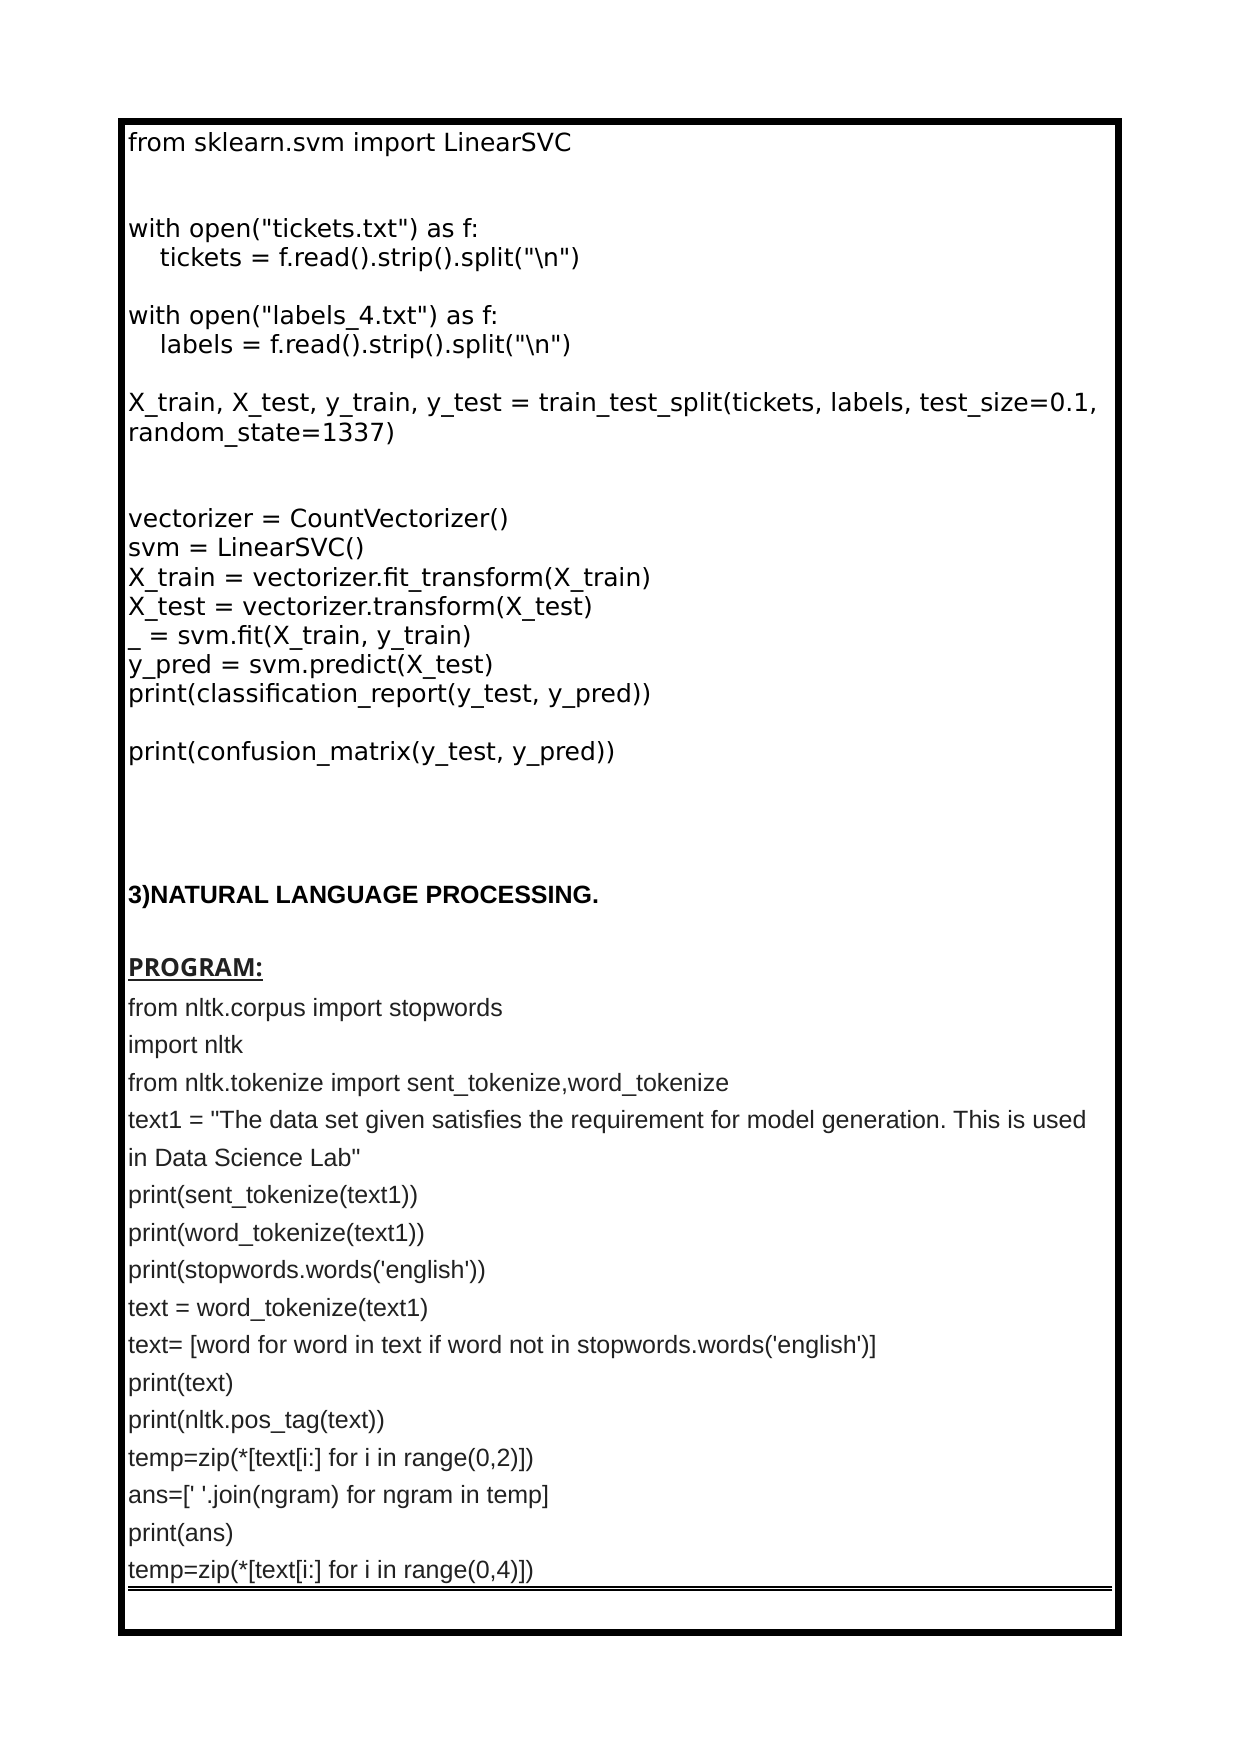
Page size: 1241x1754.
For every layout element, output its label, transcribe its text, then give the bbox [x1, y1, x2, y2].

text y_pred = svm.predict(X_test) [128, 650, 1112, 679]
text print(confusion_matrix(y_test, y_pred)) [128, 737, 1112, 767]
list text= [word for word in text if word not in stopwords.words('english')] [128, 1322, 1112, 1359]
list print(sent_tokenize(text1)) [128, 1172, 1112, 1209]
list print(stopwords.words('english')) [128, 1247, 1112, 1284]
text with open("tickets.txt") as f: [128, 214, 1112, 244]
list print(nltk.pos_tag(text)) [128, 1397, 1112, 1434]
list PROGRAM: [128, 947, 1112, 984]
list temp=zip(*[text[i:] for i in range(0,2)]) [128, 1434, 1112, 1472]
list temp=zip(*[text[i:] for i in range(0,4)]) [128, 1547, 1112, 1586]
text X_train, X_test, y_train, y_test = train_test_split(tickets, labels, test_size=0.1, random_state=1337) [128, 389, 1112, 447]
text labels = f.read().strip().split("\n") [128, 331, 1112, 360]
text X_train = vectorizer.fit_transform(X_train) [128, 563, 1112, 592]
list print(text) [128, 1359, 1112, 1397]
text X_test = vectorizer.transform(X_test) [128, 592, 1112, 621]
list text = word_tokenize(text1) [128, 1284, 1112, 1322]
list print(ans) [128, 1509, 1112, 1547]
list from nltk.tokenize import sent_tokenize,word_tokenize [128, 1059, 1112, 1097]
text _ = svm.fit(X_train, y_train) [128, 621, 1112, 650]
text print(classification_report(y_test, y_pred)) [128, 679, 1112, 709]
list print(word_tokenize(text1)) [128, 1209, 1112, 1247]
text with open("labels_4.txt") as f: [128, 302, 1112, 331]
list import nltk [128, 1022, 1112, 1059]
list 3)NATURAL LANGUAGE PROCESSING. [128, 872, 1112, 909]
text svm = LinearSVC() [128, 534, 1112, 563]
list text1 = "The data set given satisfies the requirement for model generation. This is used in Data Science Lab" [128, 1097, 1112, 1172]
list ans=[' '.join(ngram) for ngram in temp] [128, 1472, 1112, 1509]
text from sklearn.svm import LinearSVC [128, 128, 1112, 157]
text vectorizer = CountVectorizer() [128, 504, 1112, 534]
text tickets = f.read().strip().split("\n") [128, 244, 1112, 273]
list from nltk.corpus import stopwords [128, 984, 1112, 1022]
